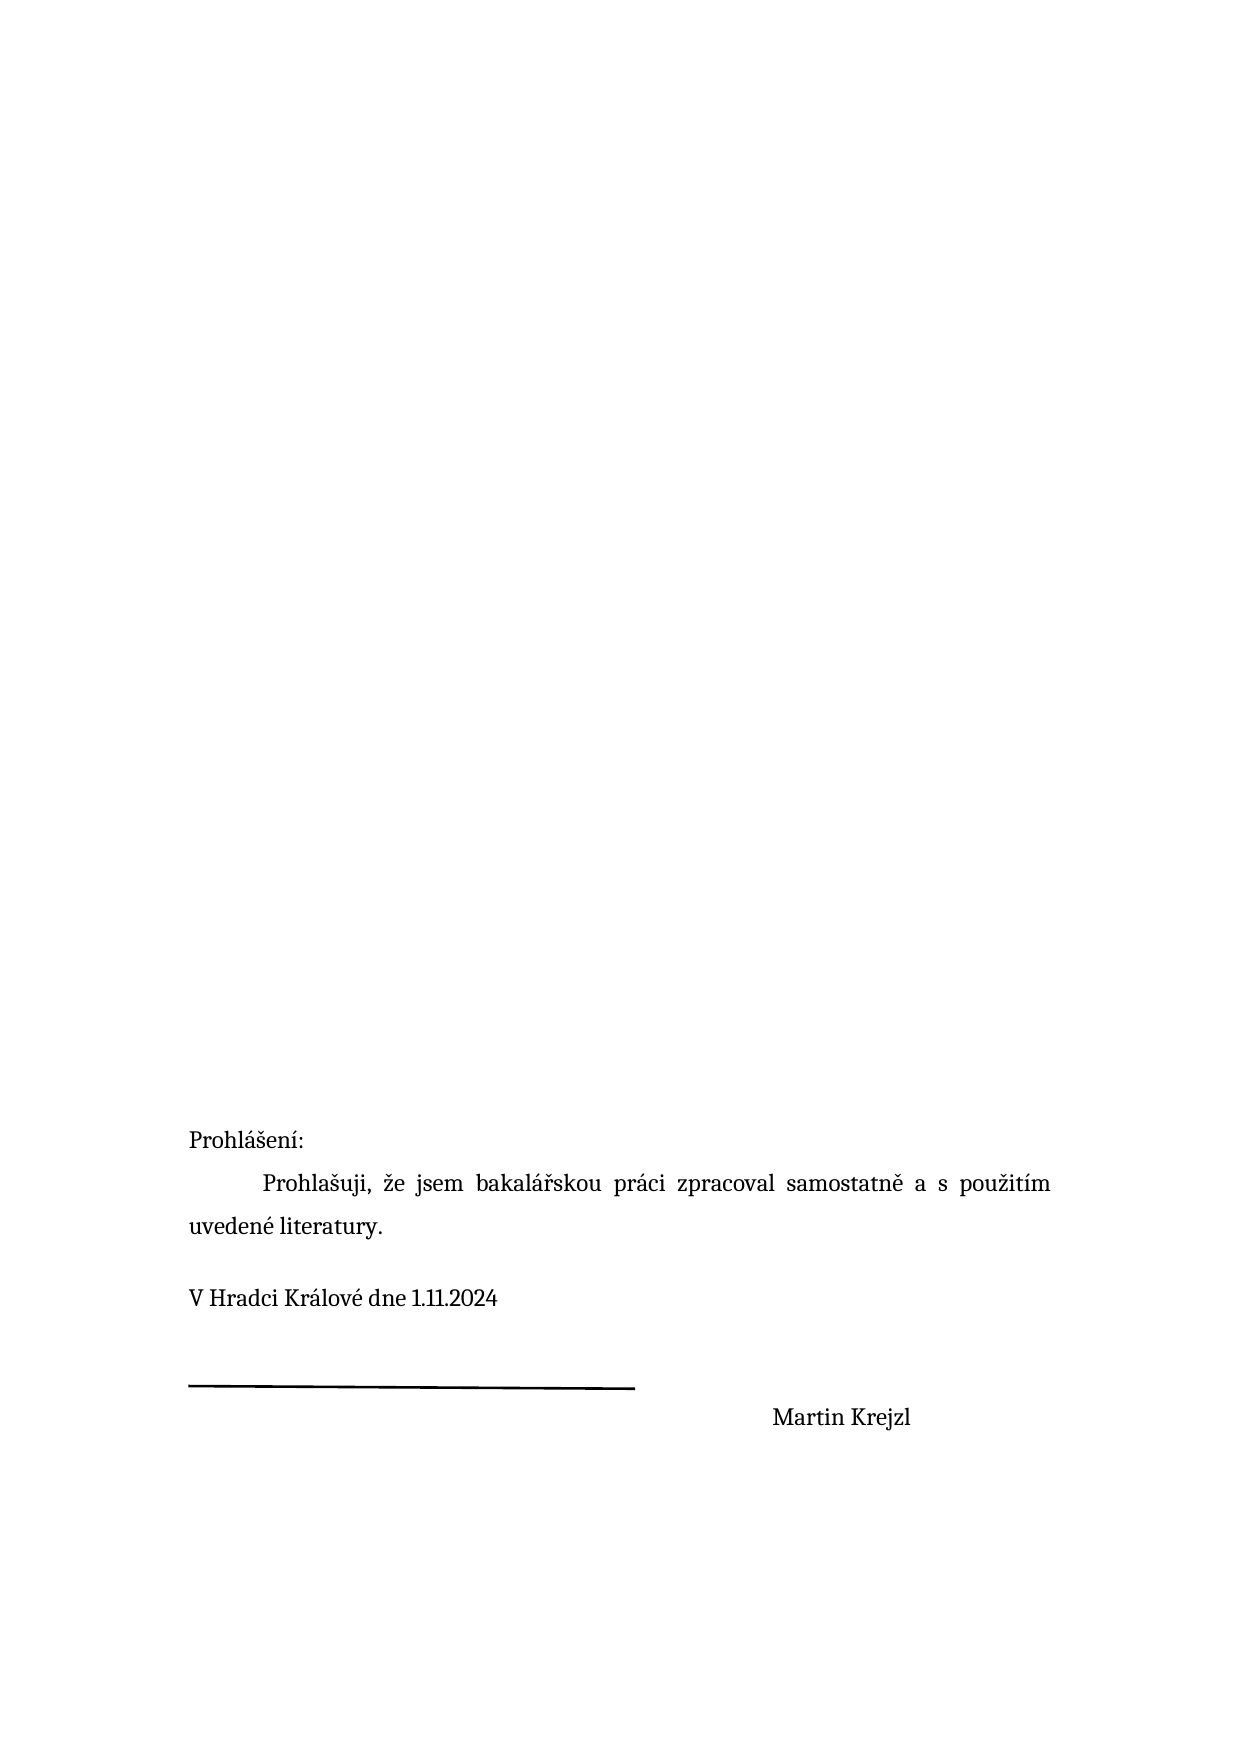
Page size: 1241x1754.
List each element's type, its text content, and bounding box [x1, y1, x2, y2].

table_cell Prohlášení: Prohlašuji, že jsem bakalářskou práci zpracoval samostatně a s použitím uvedené literatury. [177, 177, 1063, 1284]
table_cell V Hradci Králové dne 1.11.2024 [177, 1284, 620, 1432]
table_cell Martin Krejzl [620, 1284, 1063, 1432]
